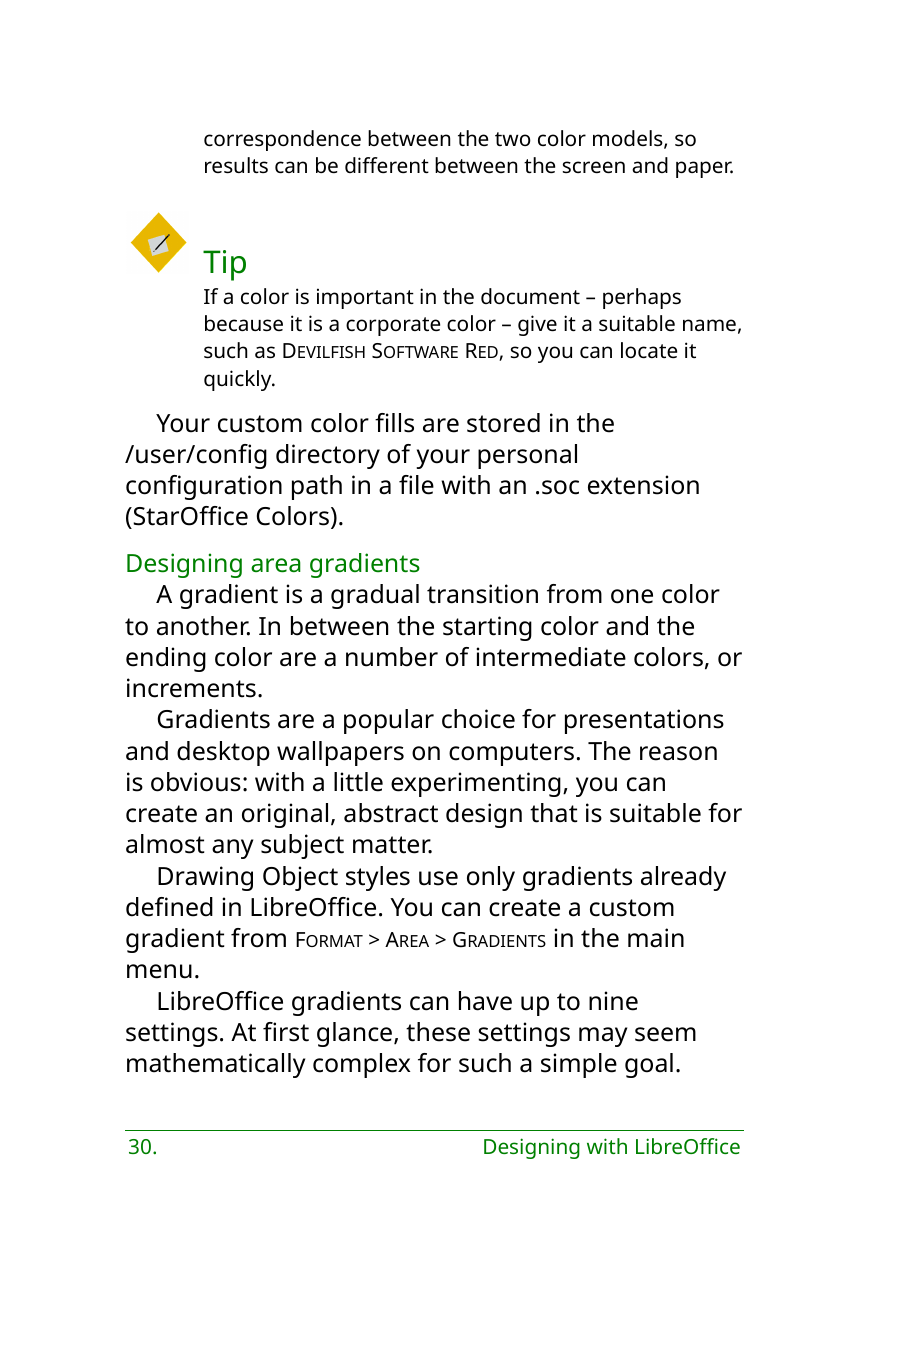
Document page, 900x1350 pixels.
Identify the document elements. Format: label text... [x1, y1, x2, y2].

text LibreOffice gradients can have up to nine settings. At first glance, these settings may seem mathematically complex for such a simple goal. [125, 985, 744, 1079]
text Drawing Object styles use only gradients already defined in LibreOffice. You can create a custom gradient from Format > Area > Gradients in the main menu. [125, 860, 744, 985]
list Tip [125, 210, 744, 283]
picture [126, 211, 189, 274]
text Your custom color fills are stored in the /user/config directory of your personal configuration path in a file with an .soc extension (StarOffice Colors). [125, 407, 744, 532]
text A gradient is a gradual transition from one color to another. In between the starting color and the ending color are a number of intermediate colors, or increments. [125, 579, 744, 704]
text correspondence between the two color models, so results can be different between the screen and paper. [203, 125, 744, 179]
subtitle Designing area gradients [125, 548, 744, 579]
text If a color is important in the document – perhaps because it is a corporate color – give it a suitable name, such as Devilfish Software Red, so you can locate it quickly. [203, 283, 744, 391]
text Gradients are a popular choice for presentations and desktop wallpapers on computers. The reason is obvious: with a little experimenting, you can create an original, abstract design that is suitable for almost any subject matter. [125, 704, 744, 860]
